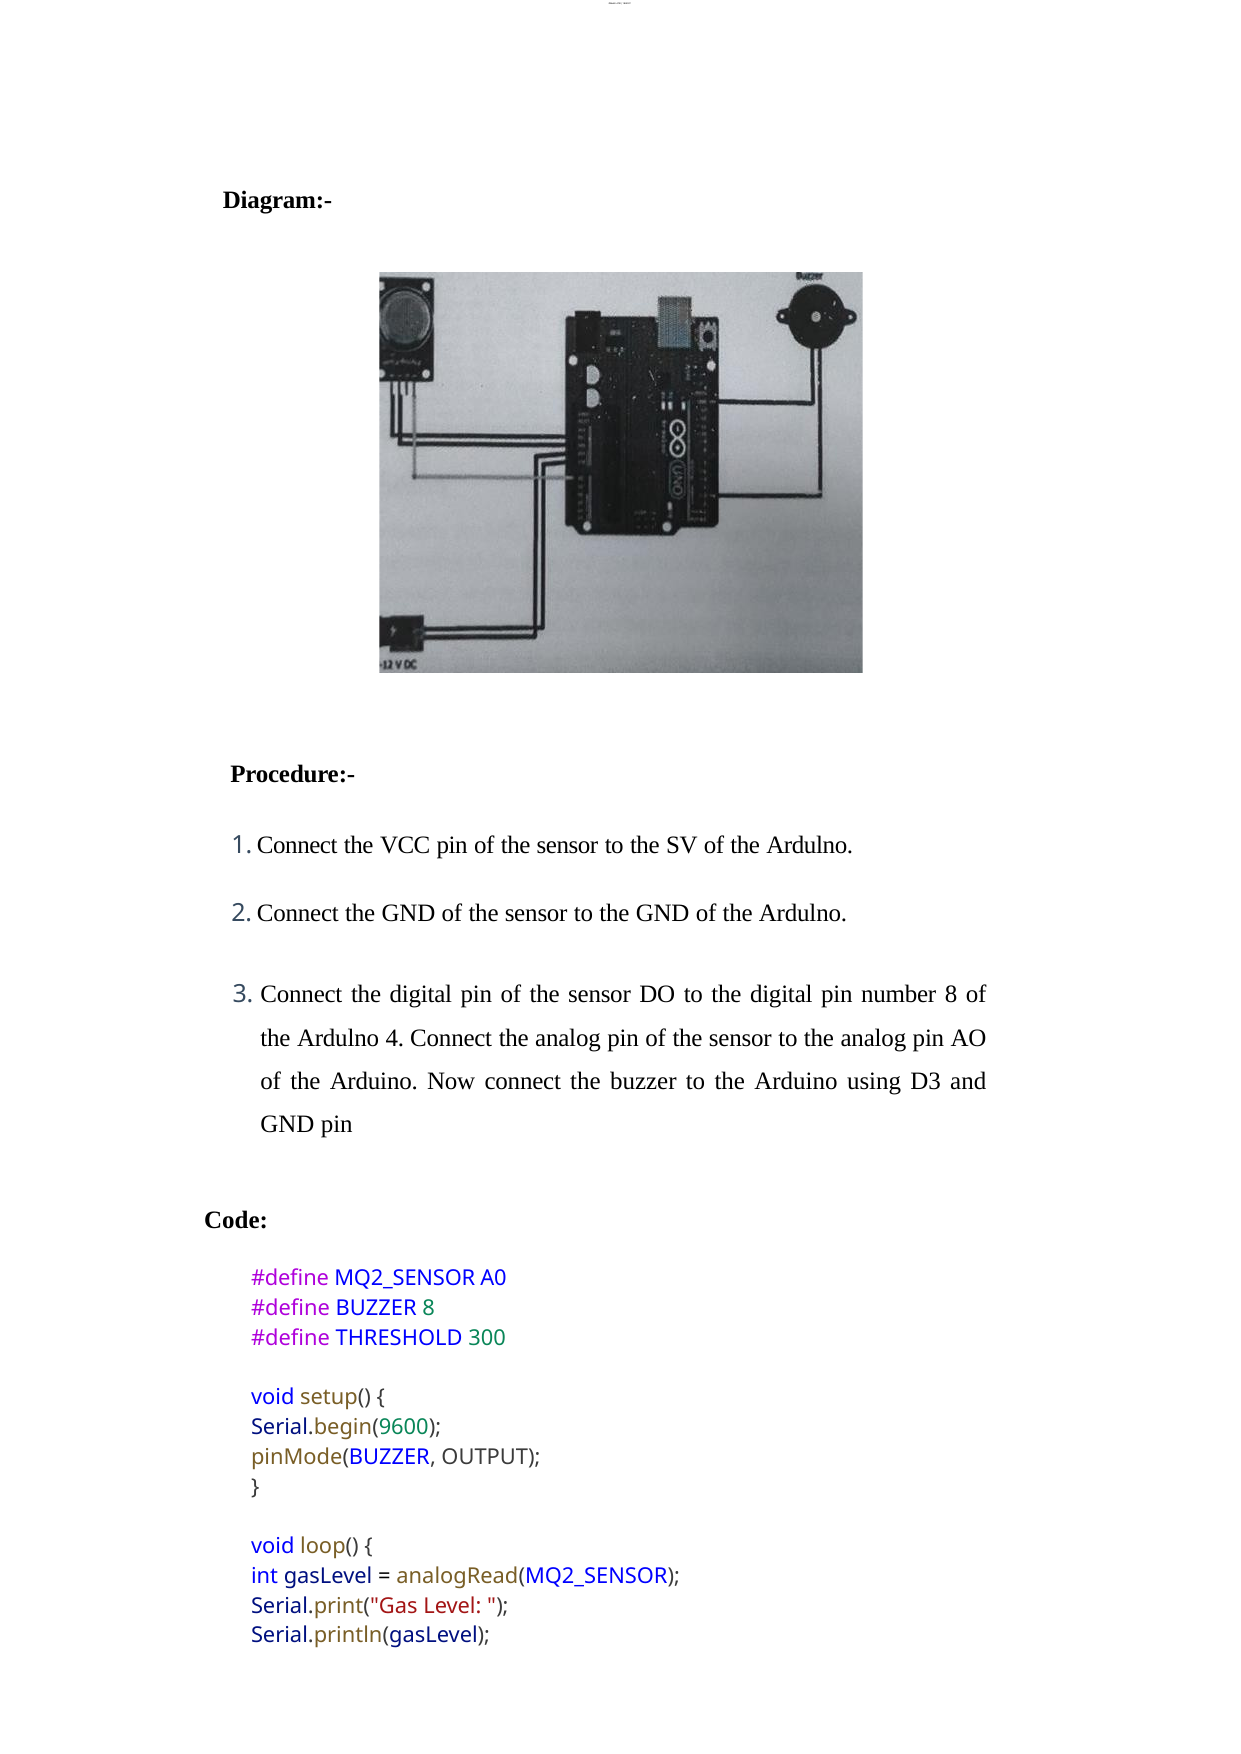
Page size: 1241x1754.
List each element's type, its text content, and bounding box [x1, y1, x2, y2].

picture [379, 272, 863, 673]
list Connect the VCC pin of the sensor to the SV of the Ardulno. [231, 827, 1109, 861]
text } [251, 1471, 1109, 1500]
text Serial.print("Gas Level: "); [251, 1590, 1109, 1619]
text void setup() { [251, 1381, 1109, 1411]
text #define MQ2_SENSOR A0 [251, 1262, 1109, 1292]
text pinMode(BUZZER, OUTPUT); [251, 1441, 1109, 1471]
text #define THRESHOLD 300 [251, 1322, 1109, 1352]
text void loop() { [251, 1530, 1109, 1560]
list Connect the digital pin of the sensor DO to the digital pin number 8 of the Ardulno 4. Connect the analog pin of the sensor to the analog pin AO of the Arduino. Now connect the buzzer to the Arduino using D3 and GND pin [232, 975, 987, 1138]
text Serial.begin(9600); [251, 1411, 1109, 1441]
text Procedure:- [230, 759, 1109, 788]
subtitle Diagram:- [223, 186, 1109, 214]
text Code: [204, 1205, 1109, 1234]
text Serial.println(gasLevel); [251, 1619, 1109, 1649]
list Connect the GND of the sensor to the GND of the Ardulno. [231, 895, 1109, 929]
text #define BUZZER 8 [251, 1292, 1109, 1322]
text int gasLevel = analogRead(MQ2_SENSOR); [251, 1560, 1109, 1590]
